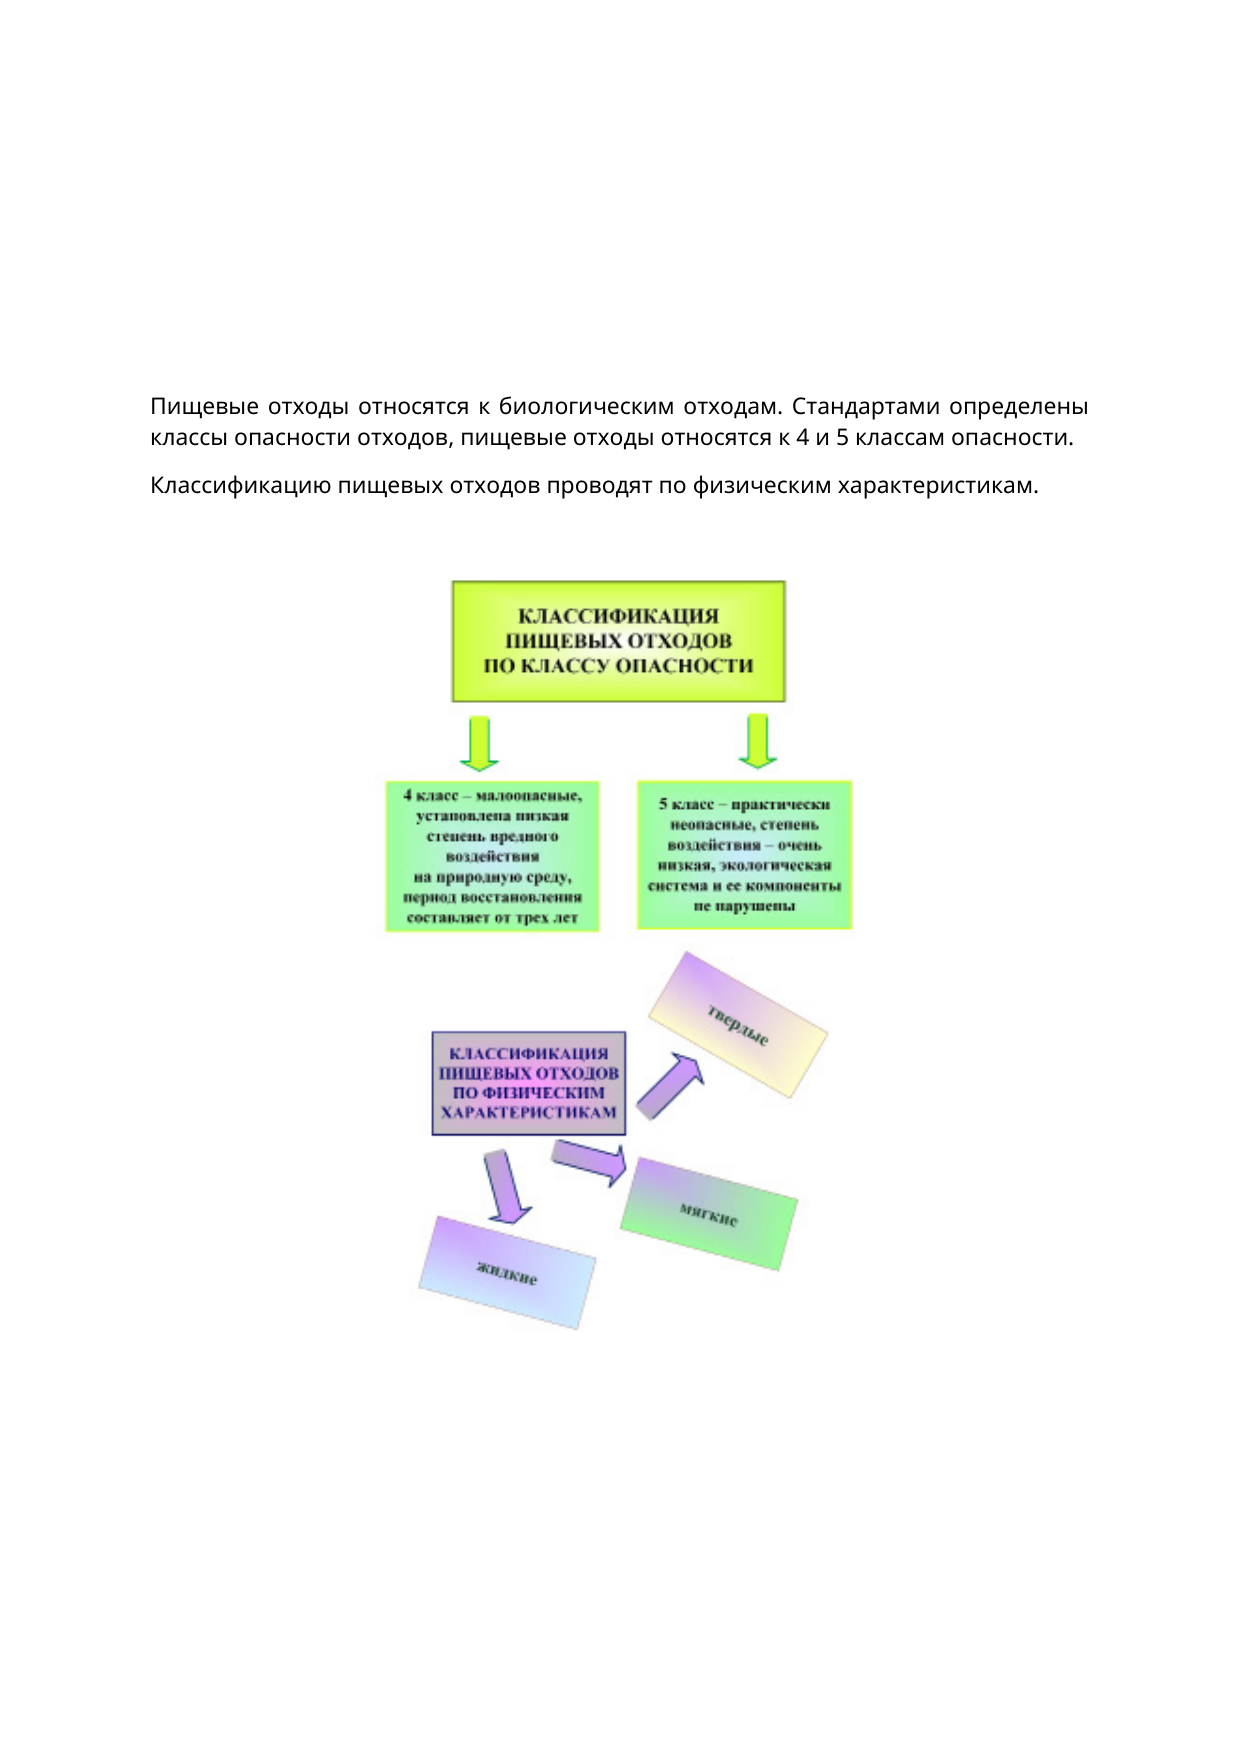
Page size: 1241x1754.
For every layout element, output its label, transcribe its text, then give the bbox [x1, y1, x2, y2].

text Пищевые отходы относятся к биологическим отходам. Стандартами определены классы опасности отходов, пищевые отходы относятся к 4 и 5 классам опасности. [150, 389, 1090, 452]
text Классификацию пищевых отходов проводят по физическим характеристикам. [150, 469, 1090, 500]
picture [374, 564, 866, 1336]
